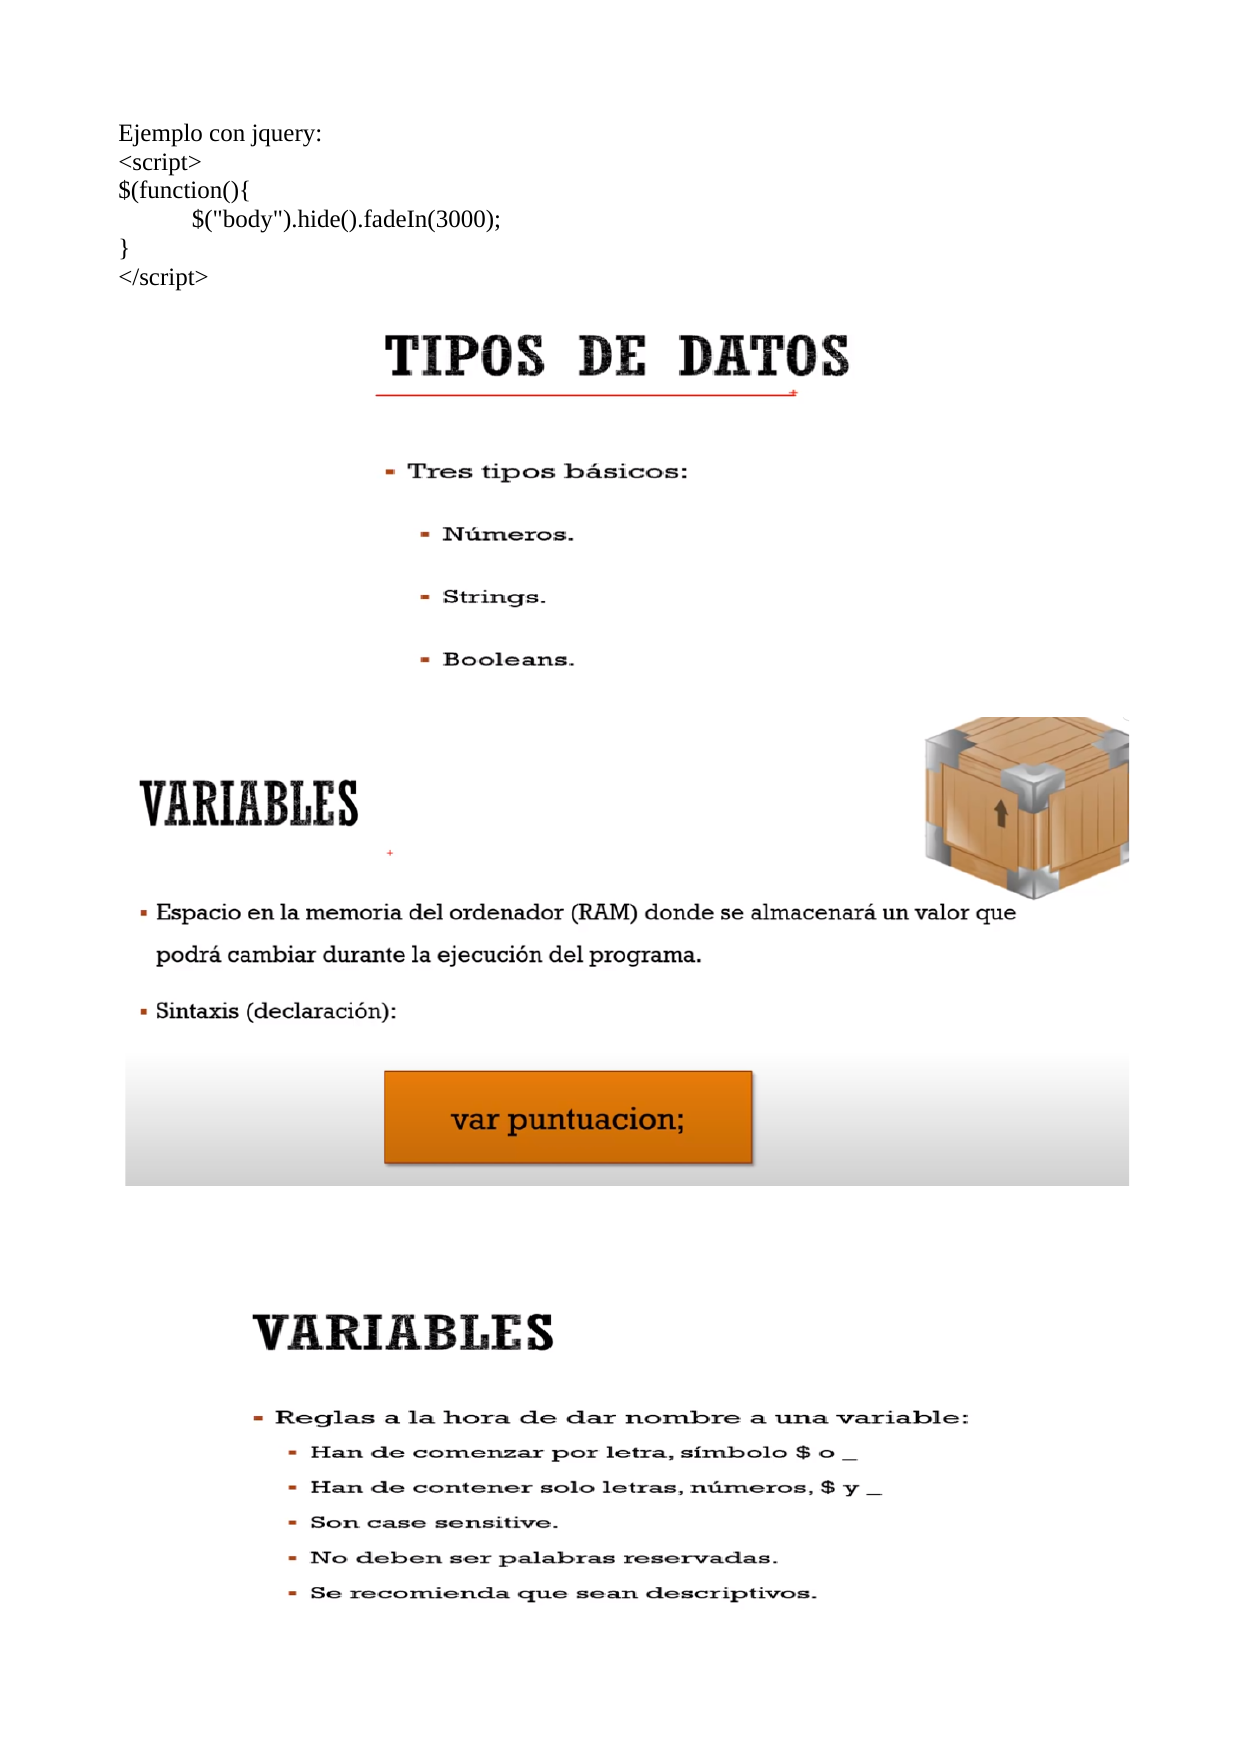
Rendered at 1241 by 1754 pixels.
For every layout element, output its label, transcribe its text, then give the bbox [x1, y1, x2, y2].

picture [125, 717, 1130, 1186]
text $("body").hide().fadeIn(3000); [118, 204, 1122, 233]
picture [225, 1293, 1035, 1625]
text <script> [118, 147, 1122, 176]
text Ejemplo con jquery: [118, 118, 1122, 147]
picture [373, 319, 867, 703]
text } [118, 233, 1122, 262]
text </script> [118, 262, 1122, 291]
text $(function(){ [118, 176, 1122, 204]
